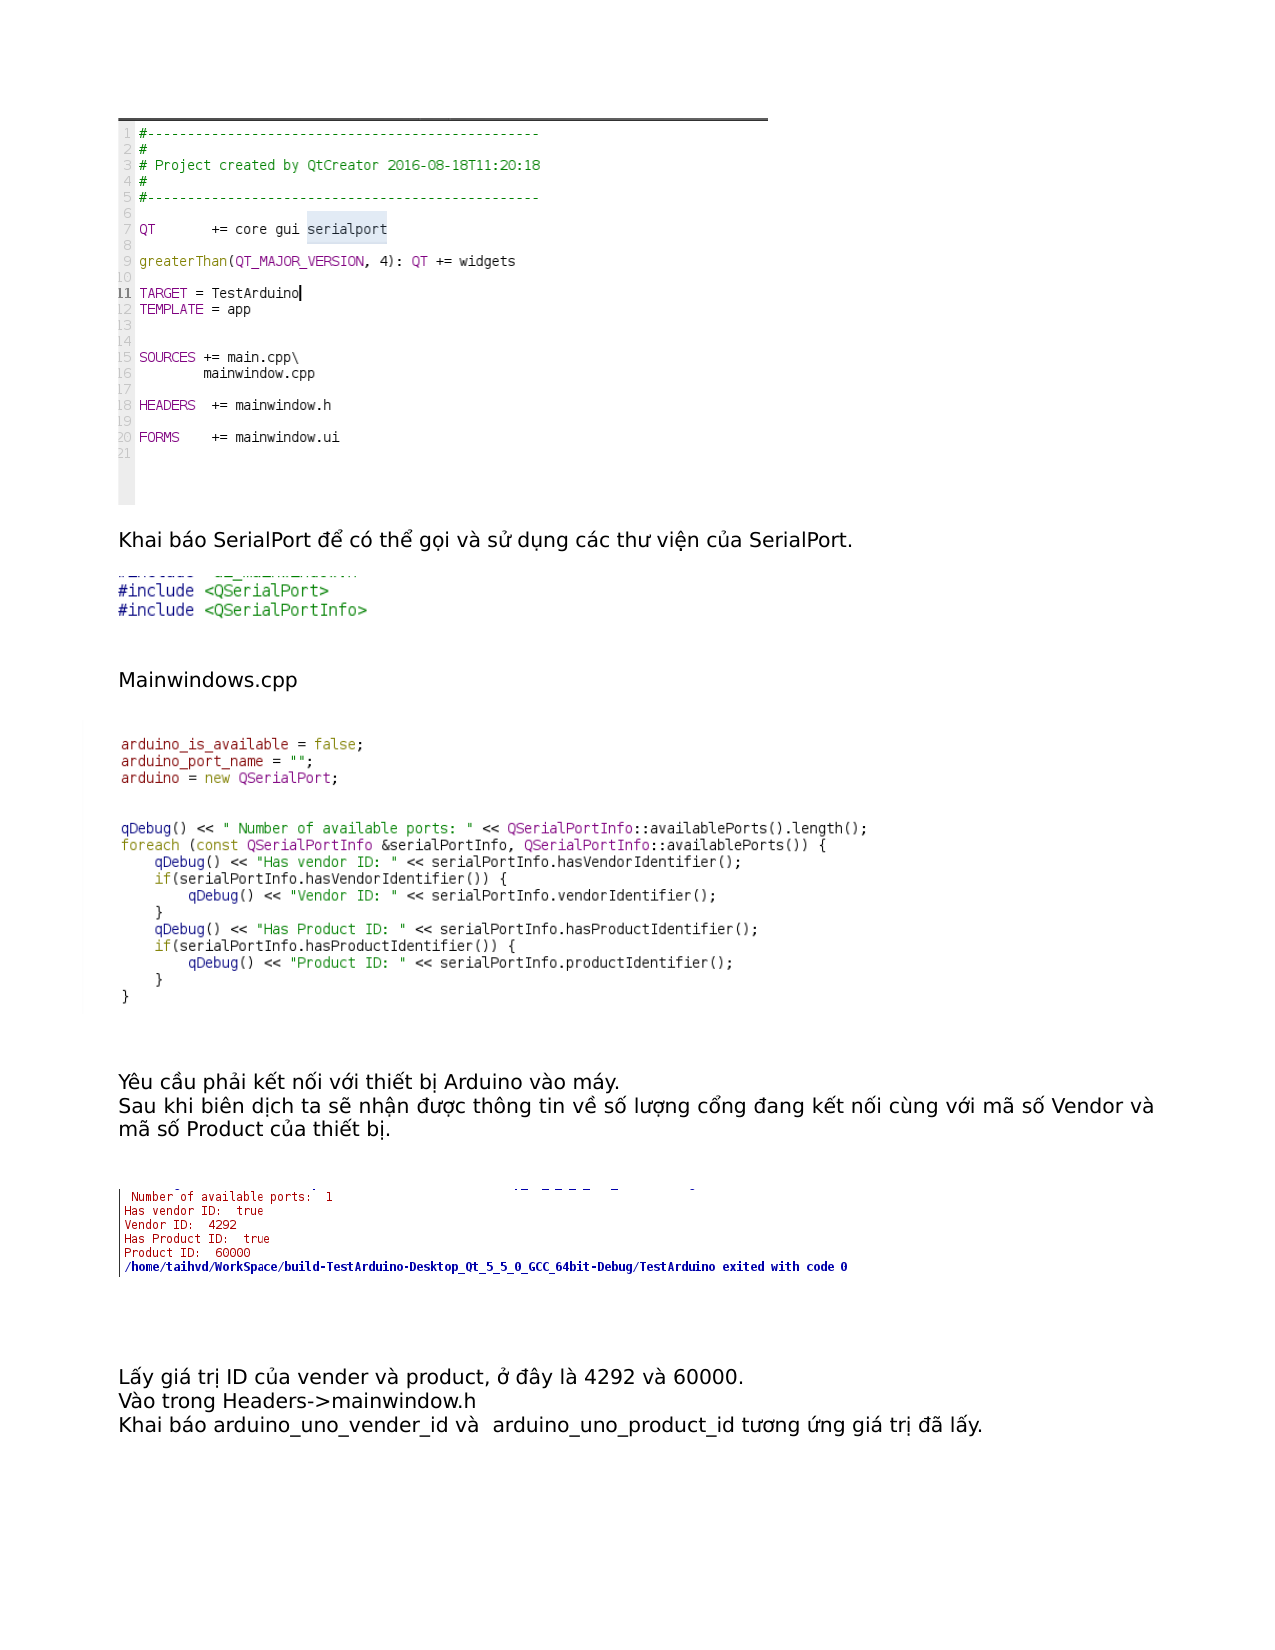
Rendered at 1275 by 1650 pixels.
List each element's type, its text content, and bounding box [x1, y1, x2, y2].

picture [118, 576, 656, 622]
picture [118, 118, 768, 505]
text Vào trong Headers->mainwindow.h [118, 1389, 1157, 1413]
text Mainwindows.cpp [118, 669, 1157, 692]
picture [118, 1189, 984, 1277]
text Lấy giá trị ID của vender và product, ở đây là 4292 và 60000. [118, 1366, 1157, 1389]
text Sau khi biên dịch ta sẽ nhận được thông tin về số lượng cổng đang kết nối cùng với mã số Vendor và mã số Product của thiết bị. [118, 1094, 1157, 1142]
text Khai báo SerialPort để có thể gọi và sử dụng các thư viện của SerialPort. [118, 529, 1157, 552]
text Khai báo arduino_uno_vender_id và arduino_uno_product_id tương ứng giá trị đã lấy. [118, 1413, 1157, 1437]
picture [82, 720, 948, 1014]
text Yêu cầu phải kết nối với thiết bị Arduino vào máy. [118, 1071, 1157, 1094]
